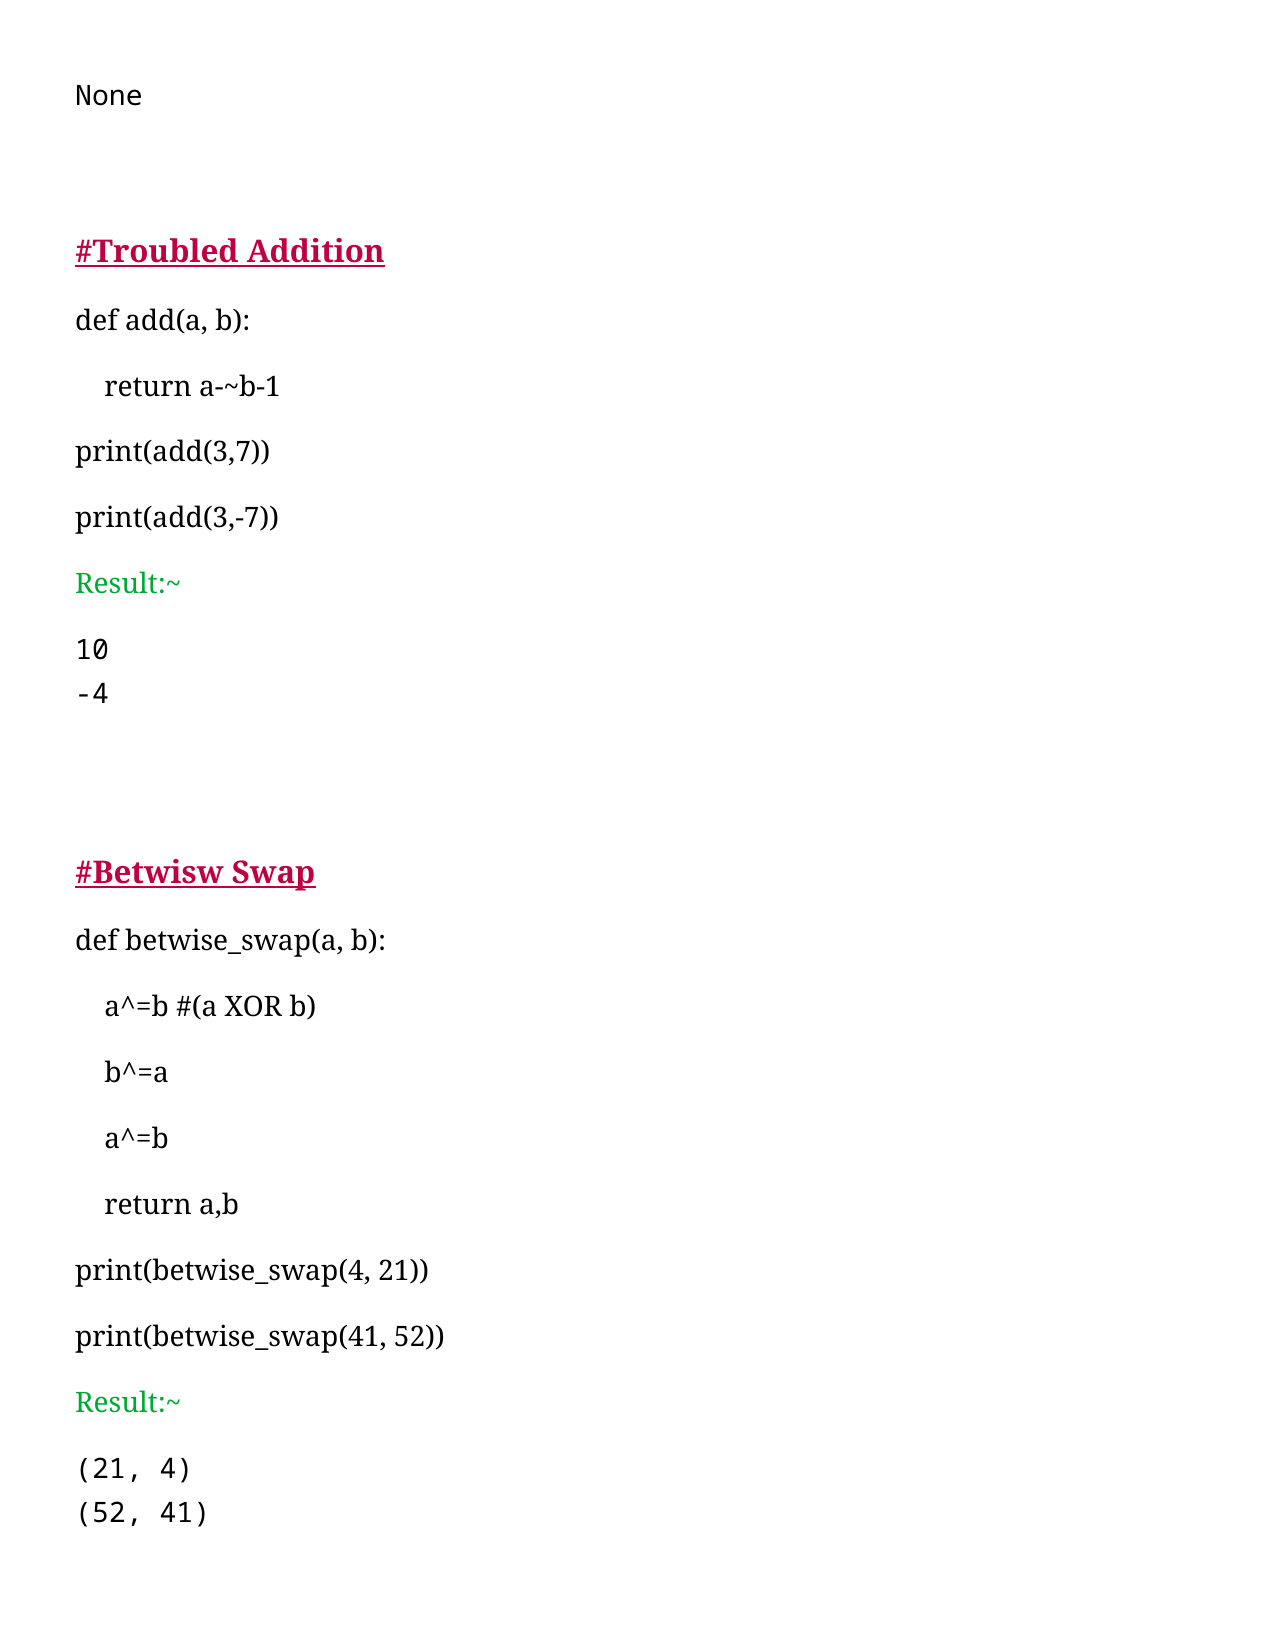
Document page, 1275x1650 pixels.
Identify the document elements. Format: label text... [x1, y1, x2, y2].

text print(add(3,7)) [75, 432, 1200, 470]
text #Betwisw Swap [75, 849, 1200, 892]
text (21, 4) (52, 41) [75, 1448, 1200, 1530]
text #Troubled Addition [75, 229, 1200, 272]
text 10 -4 [75, 629, 1200, 756]
text Result:~ [75, 1382, 1200, 1420]
text def add(a, b): [75, 300, 1200, 338]
text None [75, 75, 1200, 201]
text Result:~ [75, 564, 1200, 602]
text return a-~b-1 [75, 366, 1200, 404]
text a^=b [75, 1118, 1200, 1157]
text print(betwise_swap(41, 52)) [75, 1316, 1200, 1354]
text def betwise_swap(a, b): [75, 920, 1200, 959]
text print(betwise_swap(4, 21)) [75, 1250, 1200, 1288]
text return a,b [75, 1184, 1200, 1222]
text b^=a [75, 1052, 1200, 1091]
text print(add(3,-7)) [75, 498, 1200, 536]
text a^=b #(a XOR b) [75, 986, 1200, 1025]
